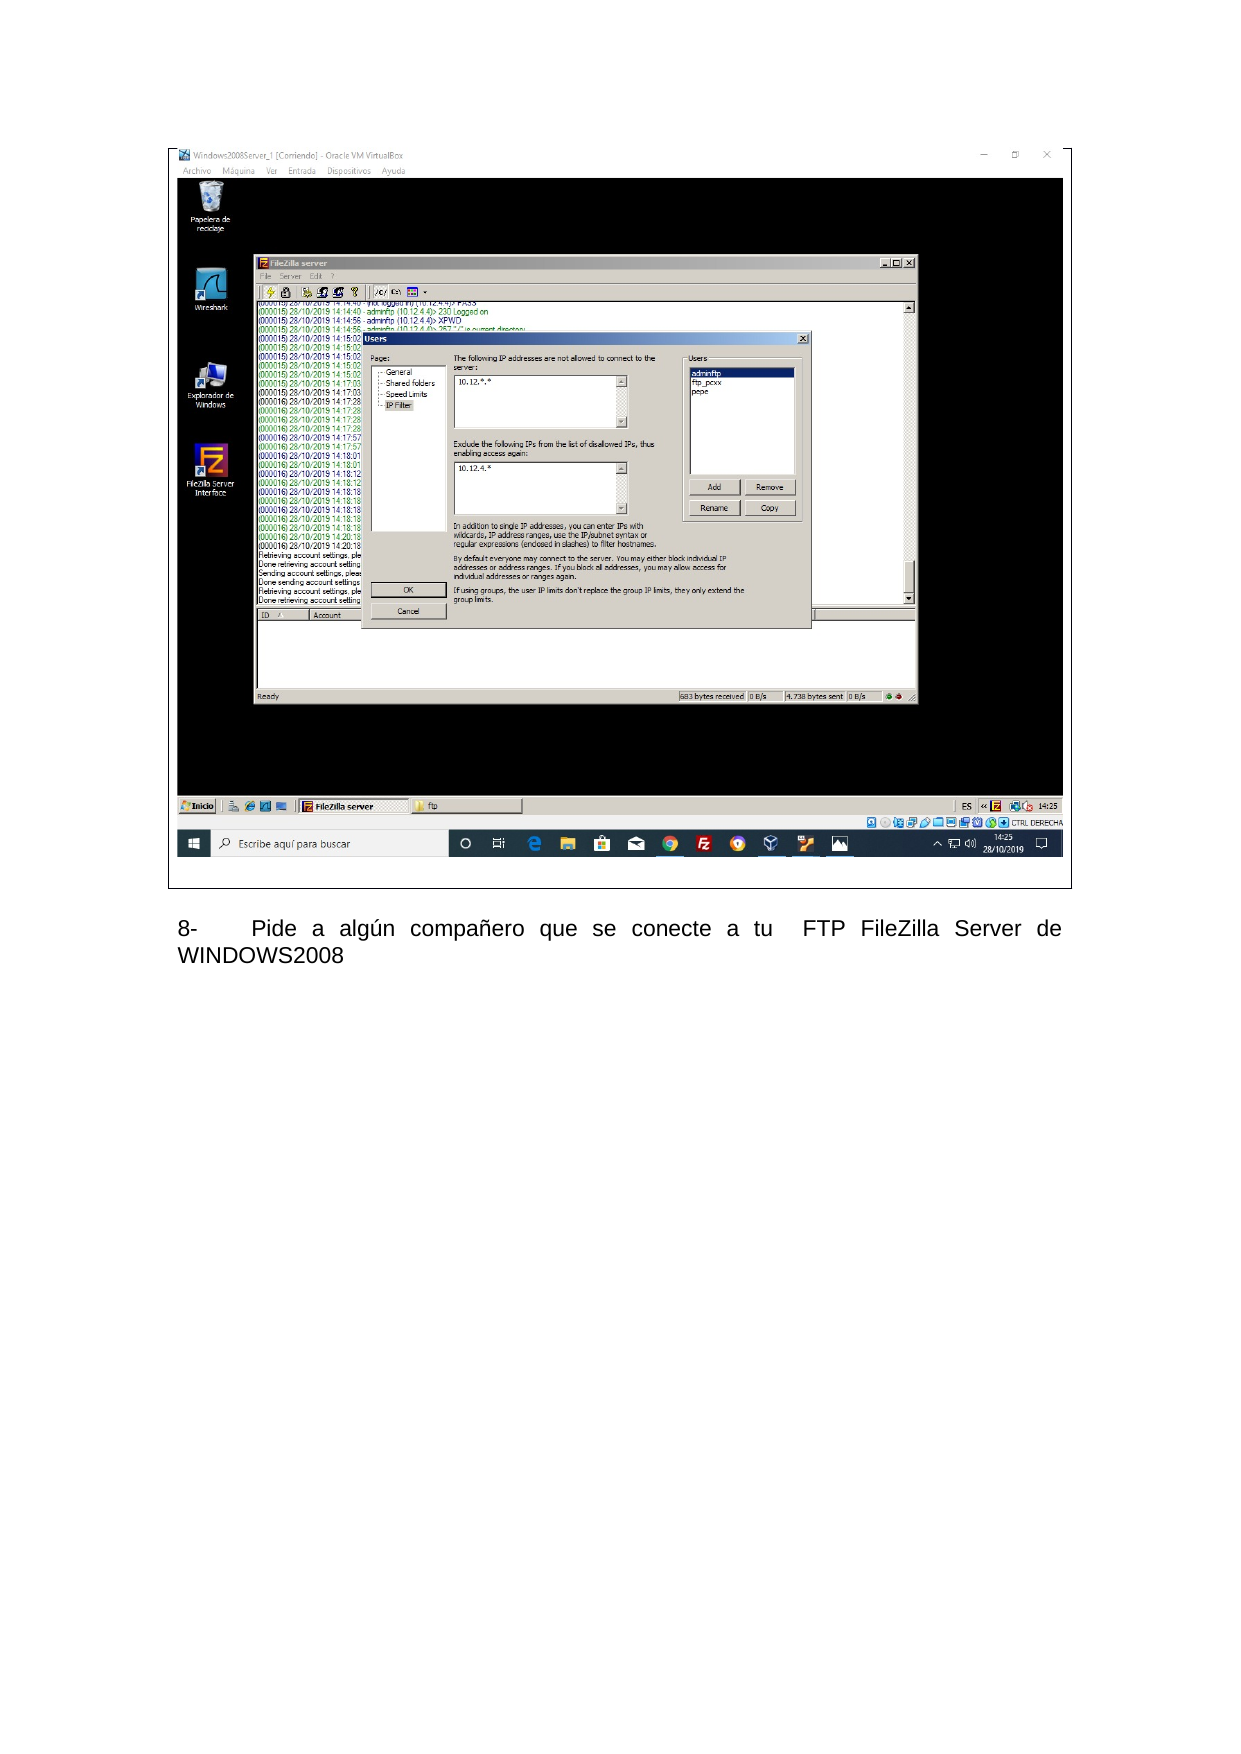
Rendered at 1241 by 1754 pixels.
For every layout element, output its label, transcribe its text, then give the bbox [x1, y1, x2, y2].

list Pide a algún compañero que se conecte a tu FTP FileZilla Server de WINDOWS2008 [177, 915, 1063, 968]
picture [177, 147, 1063, 857]
